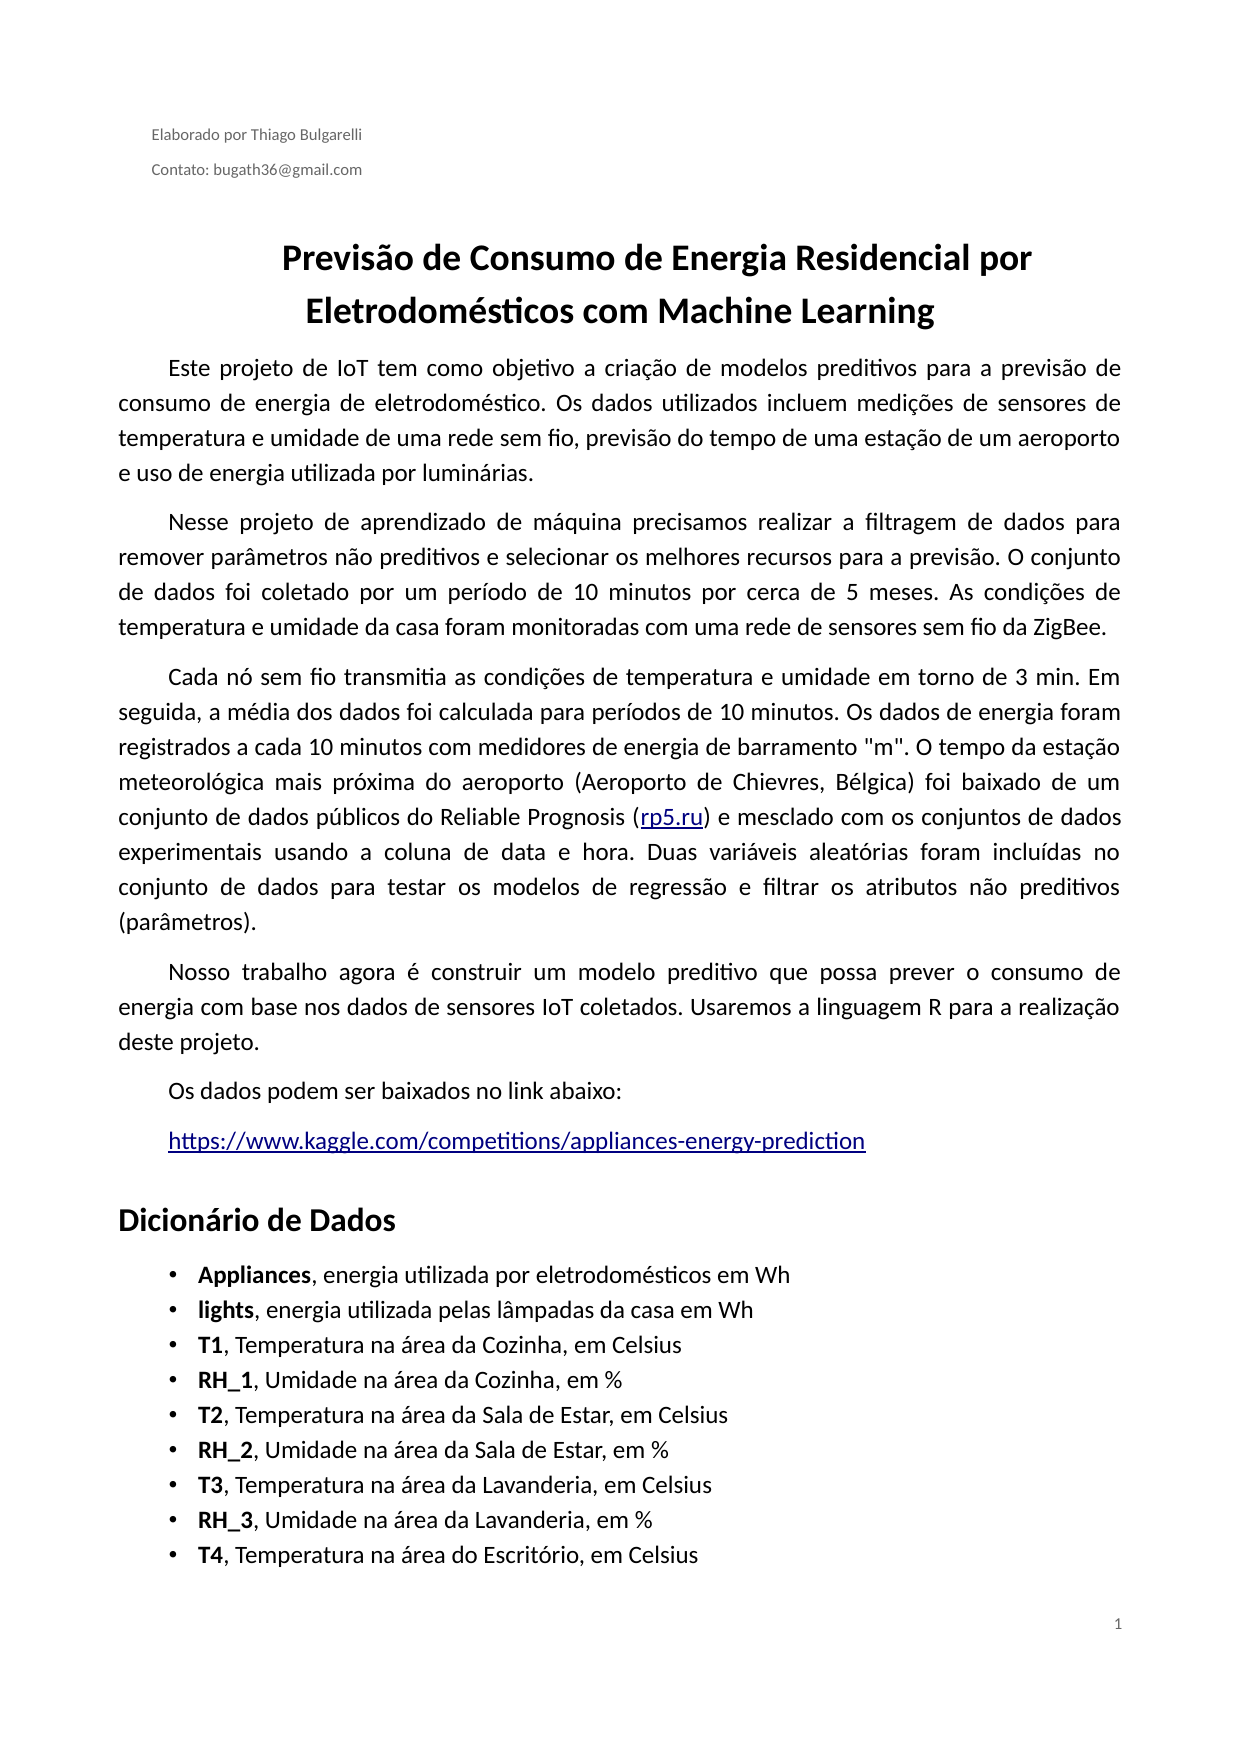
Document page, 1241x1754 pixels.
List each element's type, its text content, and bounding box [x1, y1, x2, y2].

list Appliances, energia utilizada por eletrodomésticos em Wh [162, 1259, 1122, 1289]
list RH_3, Umidade na área da Lavanderia, em % [162, 1504, 1122, 1534]
list RH_2, Umidade na área da Sala de Estar, em % [162, 1434, 1122, 1464]
text Nesse projeto de aprendizado de máquina precisamos realizar a filtragem de dados para remover parâmetros não preditivos e selecionar os melhores recursos para a previsão. O conjunto de dados foi coletado por um período de 10 minutos por cerca de 5 meses. As condições de temperatura e umidade da casa foram monitoradas com uma rede de sensores sem fio da ZigBee. [118, 507, 1122, 642]
text Os dados podem ser baixados no link abaixo: [118, 1075, 1122, 1106]
title Previsão de Consumo de Energia Residencial por Eletrodomésticos com Machine Learning [118, 234, 1122, 333]
list lights, energia utilizada pelas lâmpadas da casa em Wh [162, 1294, 1122, 1324]
list T4, Temperatura na área do Escritório, em Celsius [162, 1539, 1122, 1569]
text https://www.kaggle.com/competitions/appliances-energy-prediction [118, 1125, 1122, 1155]
text Nosso trabalho agora é construir um modelo preditivo que possa prever o consumo de energia com base nos dados de sensores IoT coletados. Usaremos a linguagem R para a realização deste projeto. [118, 956, 1122, 1056]
list T2, Temperatura na área da Sala de Estar, em Celsius [162, 1399, 1122, 1429]
list T3, Temperatura na área da Lavanderia, em Celsius [162, 1469, 1122, 1499]
text Cada nó sem fio transmitia as condições de temperatura e umidade em torno de 3 min. Em seguida, a média dos dados foi calculada para períodos de 10 minutos. Os dados de energia foram registrados a cada 10 minutos com medidores de energia de barramento "m". O tempo da estação meteorológica mais próxima do aeroporto (Aeroporto de Chievres, Bélgica) foi baixado de um conjunto de dados públicos do Reliable Prognosis (rp5.ru) e mesclado com os conjuntos de dados experimentais usando a coluna de data e hora. Duas variáveis aleatórias foram incluídas no conjunto de dados para testar os modelos de regressão e filtrar os atributos não preditivos (parâmetros). [118, 661, 1122, 937]
text Este projeto de IoT tem como objetivo a criação de modelos preditivos para a previsão de consumo de energia de eletrodoméstico. Os dados utilizados incluem medições de sensores de temperatura e umidade de uma rede sem fio, previsão do tempo de uma estação de um aeroporto e uso de energia utilizada por luminárias. [118, 352, 1122, 487]
list RH_1, Umidade na área da Cozinha, em % [162, 1364, 1122, 1394]
subtitle Dicionário de Dados [118, 1199, 1122, 1240]
list T1, Temperatura na área da Cozinha, em Celsius [162, 1329, 1122, 1359]
